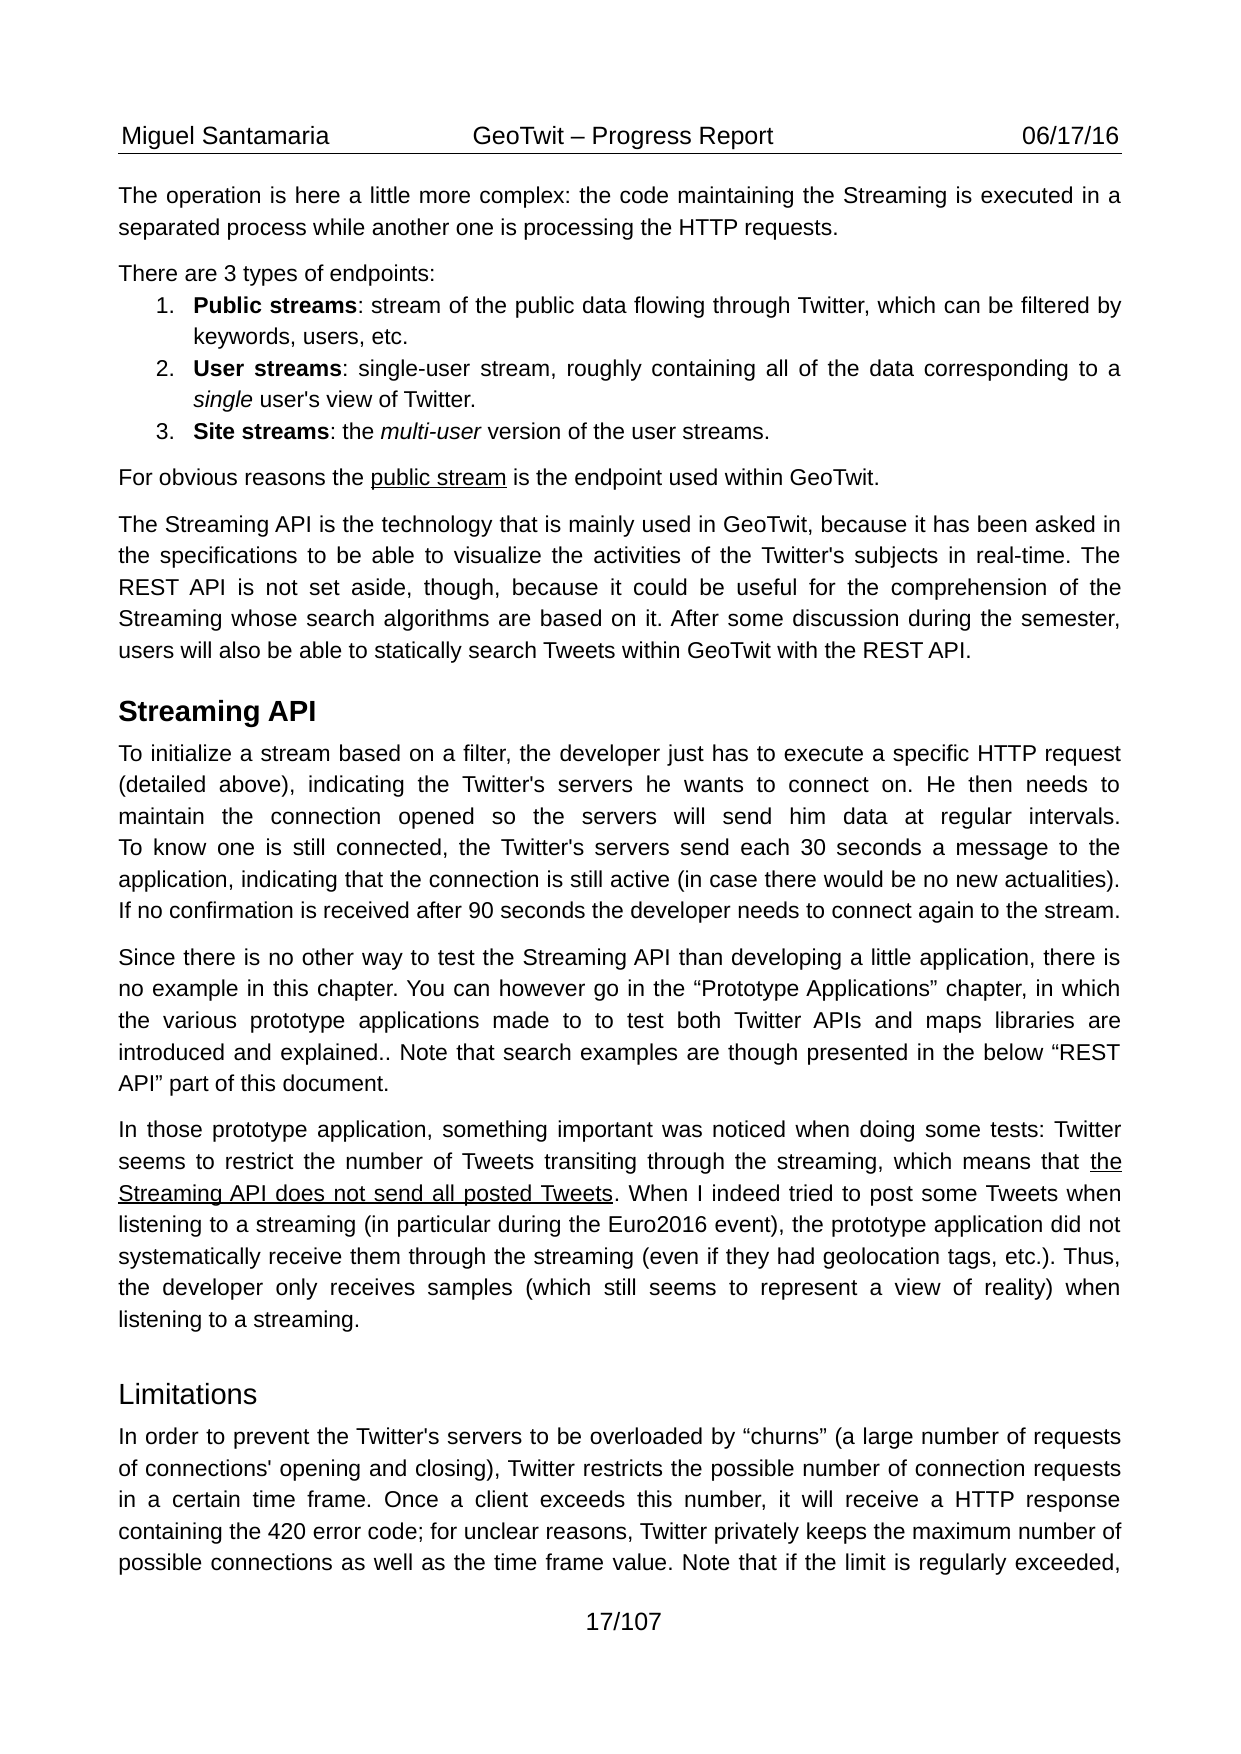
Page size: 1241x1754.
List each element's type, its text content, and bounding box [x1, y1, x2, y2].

list User streams: single-user stream, roughly containing all of the data corresponding to a single user's view of Twitter. [156, 355, 1122, 413]
subtitle Limitations [118, 1377, 1122, 1411]
text Since there is no other way to test the Streaming API than developing a little application, there is no example in this chapter. You can however go in the “Prototype Applications” chapter, in which the various prototype applications made to to test both Twitter APIs and maps libraries are introduced and explained.. Note that search examples are though presented in the below “REST API” part of this document. [118, 944, 1122, 1096]
text There are 3 types of endpoints: [118, 260, 1122, 287]
text The Streaming API is the technology that is mainly used in GeoTwit, because it has been asked in the specifications to be able to visualize the activities of the Twitter's subjects in real-time. The REST API is not set aside, though, because it could be useful for the comprehension of the Streaming whose search algorithms are based on it. After some discussion during the semester, users will also be able to statically search Tweets within GeoTwit with the REST API. [118, 511, 1122, 663]
text For obvious reasons the public stream is the endpoint used within GeoTwit. [118, 464, 1122, 491]
text In those prototype application, something important was noticed when doing some tests: Twitter seems to restrict the number of Tweets transiting through the streaming, which means that the Streaming API does not send all posted Tweets. When I indeed tried to post some Tweets when listening to a streaming (in particular during the Euro2016 event), the prototype application did not systematically receive them through the streaming (even if they had geolocation tags, etc.). Thus, the developer only receives samples (which still seems to represent a view of reality) when listening to a streaming. [118, 1116, 1122, 1332]
list Site streams: the multi-user version of the user streams. [156, 418, 1122, 444]
text To initialize a stream based on a filter, the developer just has to execute a specific HTTP request (detailed above), indicating the Twitter's servers he wants to connect on. He then needs to maintain the connection opened so the servers will send him data at regular intervals. To know one is still connected, the Twitter's servers send each 30 seconds a message to the application, indicating that the connection is still active (in case there would be no new actualities). If no confirmation is received after 90 seconds the developer needs to connect again to the stream. [118, 739, 1122, 924]
list Public streams: stream of the public data flowing through Twitter, which can be filtered by keywords, users, etc. [156, 292, 1122, 350]
text The operation is here a little more complex: the code maintaining the Streaming is executed in a separated process while another one is processing the HTTP requests. [118, 182, 1122, 240]
subtitle Streaming API [118, 693, 1122, 727]
text In order to prevent the Twitter's servers to be overloaded by “churns” (a large number of requests of connections' opening and closing), Twitter restricts the possible number of connection requests in a certain time frame. Once a client exceeds this number, it will receive a HTTP response containing the 420 error code; for unclear reasons, Twitter privately keeps the maximum number of possible connections as well as the time frame value. Note that if the limit is regularly exceeded, [118, 1423, 1122, 1576]
